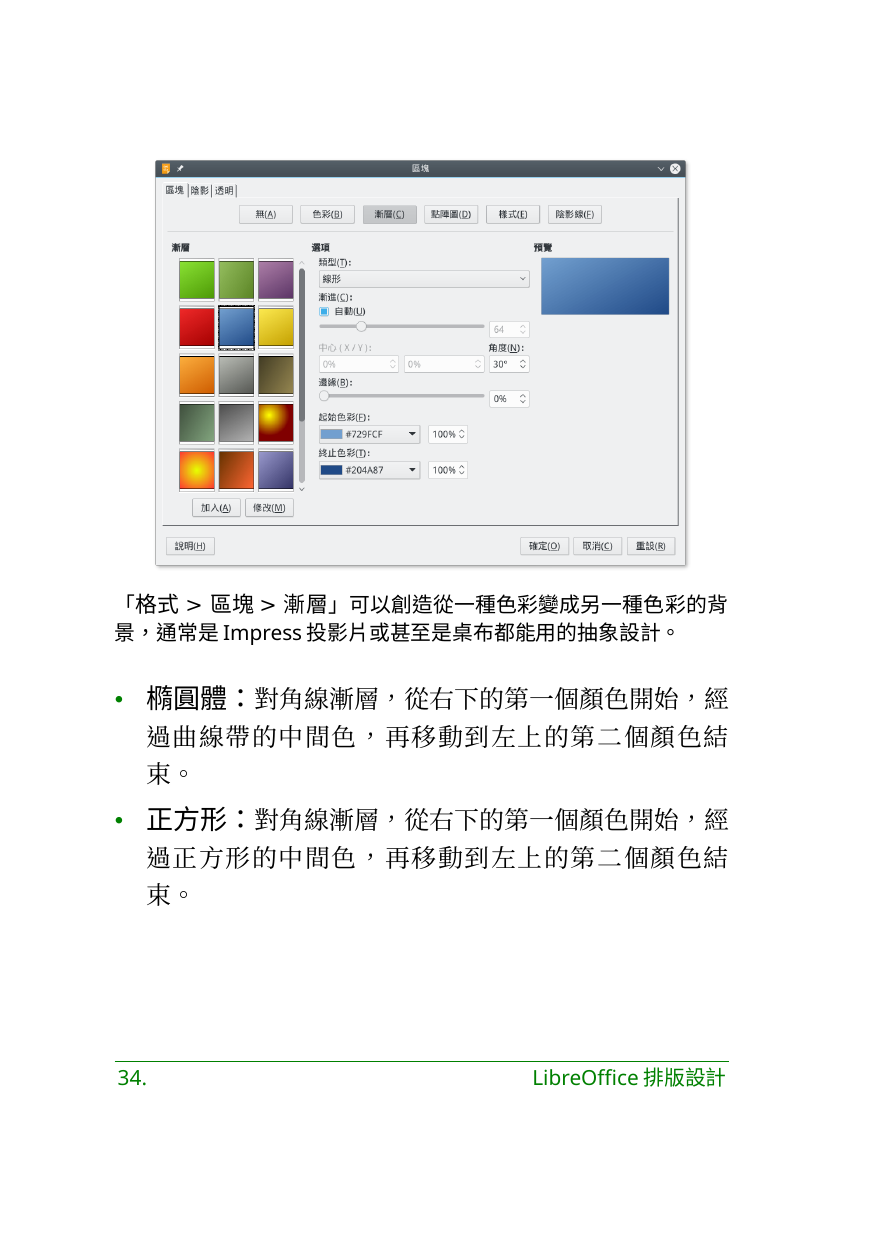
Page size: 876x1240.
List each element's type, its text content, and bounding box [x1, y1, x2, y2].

table_header [115, 146, 729, 583]
picture [151, 156, 693, 573]
list 橢圓體：對角線漸層，從右下的第一個顏色開始，經過曲線帶的中間色，再移動到左上的第二個顏色結束。 [114, 679, 729, 791]
table_cell 「格式 > 區塊 > 漸層」可以創造從一種色彩變成另一種色彩的背景，通常是Impress投影片或甚至是桌布都能用的抽象設計。 [115, 583, 729, 645]
list 正方形：對角線漸層，從右下的第一個顏色開始，經過正方形的中間色，再移動到左上的第二個顏色結束。 [114, 799, 729, 912]
